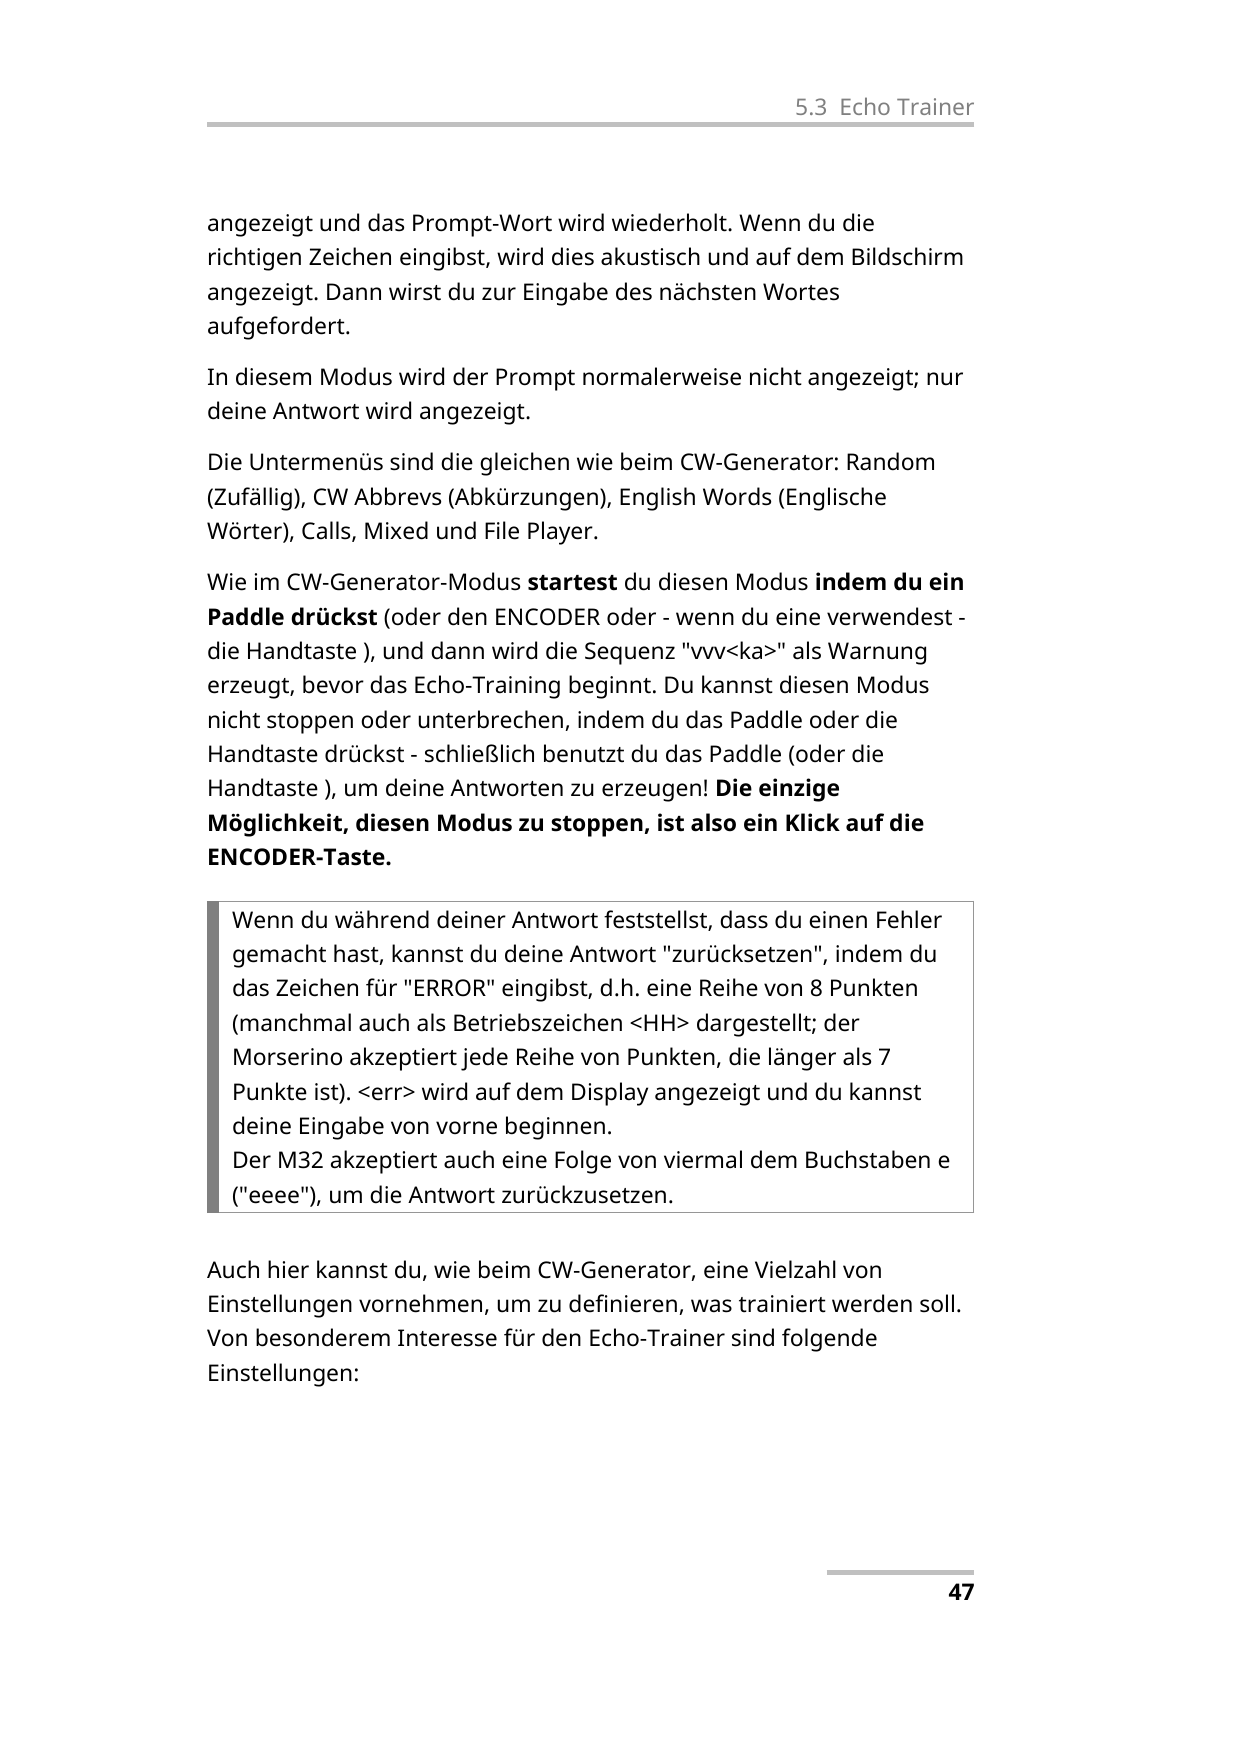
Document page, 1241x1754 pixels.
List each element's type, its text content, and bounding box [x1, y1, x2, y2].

text Die Untermenüs sind die gleichen wie beim CW-Generator: Random (Zufällig), CW Abbrevs (Abkürzungen), English Words (Englische Wörter), Calls, Mixed und File Player. [207, 446, 974, 546]
text Auch hier kannst du, wie beim CW-Generator, eine Vielzahl von Einstellungen vornehmen, um zu definieren, was trainiert werden soll. Von besonderem Interesse für den Echo-Trainer sind folgende Einstellungen: [207, 1254, 974, 1388]
text Wie im CW-Generator-Modus startest du diesen Modus indem du ein Paddle drückst (oder den ENCODER oder - wenn du eine verwendest - die Handtaste ), und dann wird die Sequenz "vvv<ka>" als Warnung erzeugt, bevor das Echo-Training beginnt. Du kannst diesen Modus nicht stoppen oder unterbrechen, indem du das Paddle oder die Handtaste drückst - schließlich benutzt du das Paddle (oder die Handtaste ), um deine Antworten zu erzeugen! Die einzige Möglichkeit, diesen Modus zu stoppen, ist also ein Klick auf die ENCODER-Taste. [207, 566, 974, 872]
text angezeigt und das Prompt-Wort wird wiederholt. Wenn du die richtigen Zeichen eingibst, wird dies akustisch und auf dem Bildschirm angezeigt. Dann wirst du zur Eingabe des nächsten Wortes aufgefordert. [207, 207, 974, 341]
text In diesem Modus wird der Prompt normalerweise nicht angezeigt; nur deine Antwort wird angezeigt. [207, 361, 974, 427]
text Wenn du während deiner Antwort feststellst, dass du einen Fehler gemacht hast, kannst du deine Antwort "zurücksetzen", indem du das Zeichen für "ERROR" eingibst, d.h. eine Reihe von 8 Punkten (manchmal auch als Betriebszeichen <HH> dargestellt; der Morserino akzeptiert jede Reihe von Punkten, die länger als 7 Punkte ist). <err> wird auf dem Display angezeigt und du kannst deine Eingabe von vorne beginnen. Der M32 akzeptiert auch eine Folge von viermal dem Buchstaben e ("eeee"), um die Antwort zurückzusetzen. [219, 902, 973, 1212]
